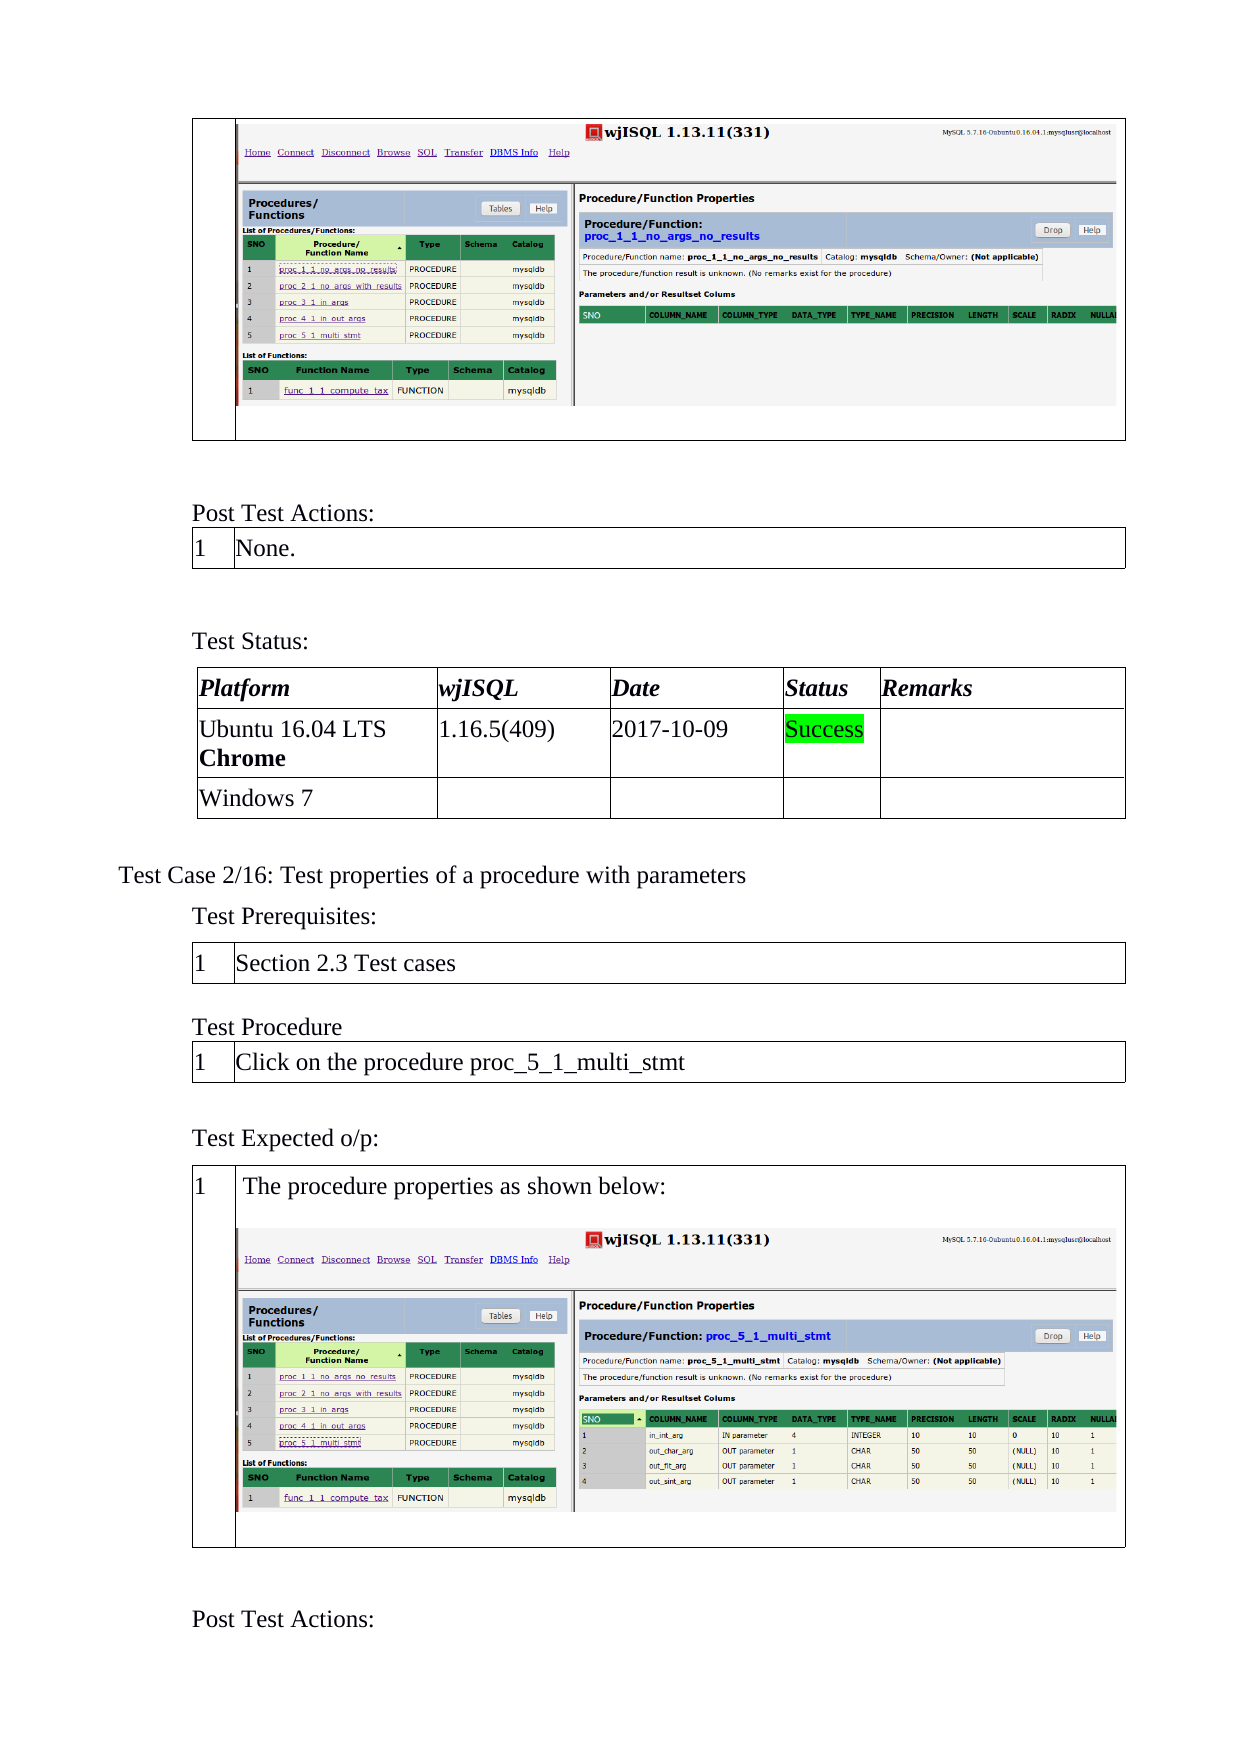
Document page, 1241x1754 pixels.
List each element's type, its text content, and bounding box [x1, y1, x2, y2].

table_cell 1.16.5(409) [438, 709, 610, 777]
table_cell Success [784, 709, 880, 777]
table_header Platform [198, 668, 437, 708]
table_header Status [784, 668, 880, 708]
picture [236, 1228, 1117, 1512]
table_cell Windows 7 [198, 778, 437, 818]
text Test Expected o/p: [118, 1123, 1122, 1152]
text Post Test Actions: [118, 1604, 1122, 1633]
table_header Date [611, 668, 783, 708]
table_cell [784, 778, 880, 818]
table_header [236, 119, 1125, 440]
text Test Case 2/16: Test properties of a procedure with parameters [118, 860, 1122, 888]
table_header None. [235, 528, 1125, 568]
table_header The procedure properties as shown below: [236, 1166, 1125, 1547]
text Test Prerequisites: [118, 901, 1122, 930]
table_header Click on the procedure proc_5_1_multi_stmt [235, 1042, 1125, 1082]
table_header 1 [193, 943, 234, 983]
table_header Section 2.3 Test cases [235, 943, 1125, 983]
text Test Status: [118, 626, 1122, 654]
table_header 1 [193, 528, 234, 568]
table_cell Ubuntu 16.04 LTS Chrome [198, 709, 437, 777]
text Post Test Actions: [118, 498, 1122, 527]
table_header wjISQL [438, 668, 610, 708]
table_cell [881, 708, 1125, 777]
table_header Remarks [881, 668, 1125, 708]
table_header 1 [193, 1042, 234, 1082]
table_cell [881, 777, 1125, 818]
table_header [193, 119, 235, 440]
picture [236, 124, 1117, 406]
text Test Procedure [118, 1012, 1122, 1041]
table_cell 2017-10-09 [611, 709, 783, 777]
table_cell [611, 778, 783, 818]
table_header 1 [193, 1166, 235, 1547]
table_cell [438, 778, 610, 818]
